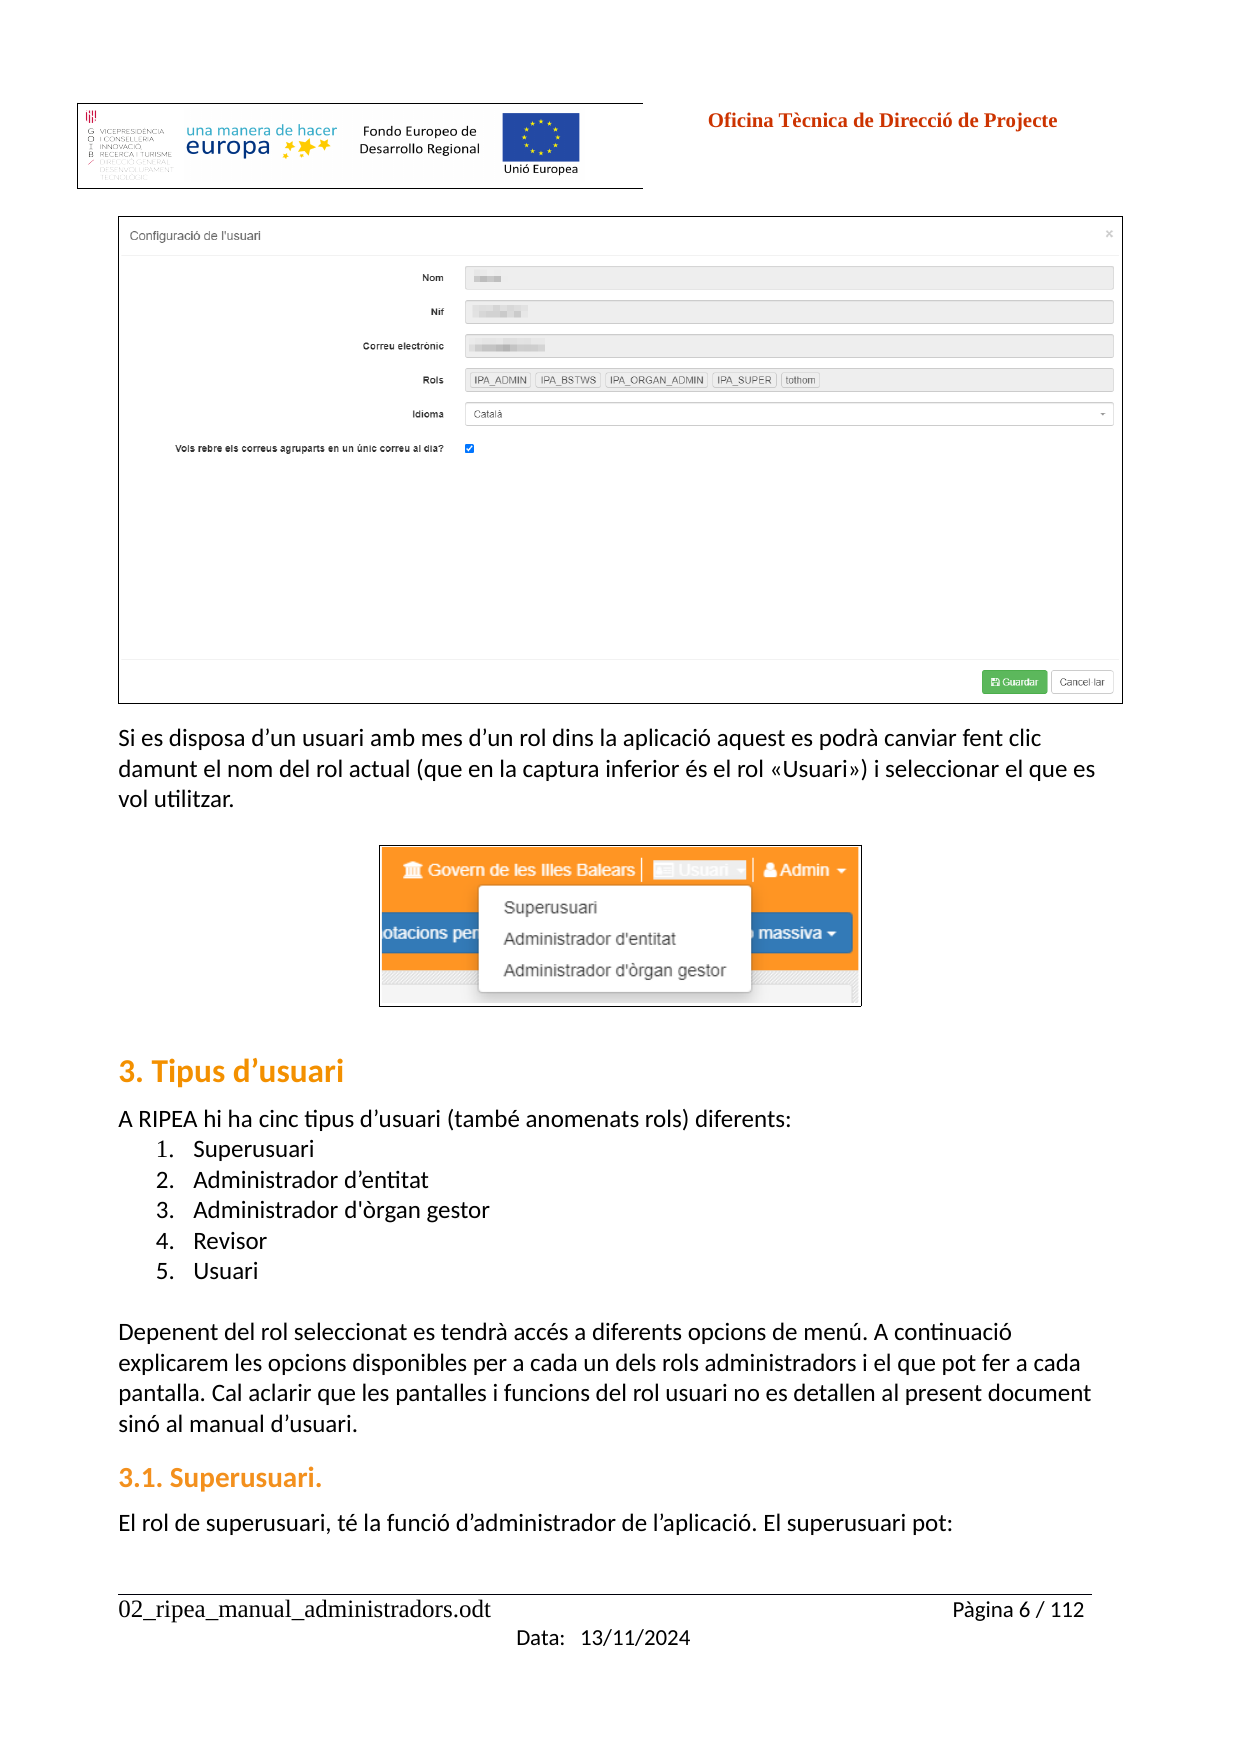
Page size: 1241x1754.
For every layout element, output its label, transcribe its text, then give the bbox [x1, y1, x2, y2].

text Depenent del rol seleccionat es tendrà accés a diferents opcions de menú. A continuació explicarem les opcions disponibles per a cada un dels rols administradors i el que pot fer a cada pantalla. Cal aclarir que les pantalles i funcions del rol usuari no es detallen al present document sinó al manual d’usuari. [118, 1316, 1122, 1438]
list Usuari [156, 1255, 1122, 1286]
list Administrador d’entitat [156, 1164, 1122, 1194]
picture [381, 847, 859, 1003]
list Administrador d'òrgan gestor [156, 1194, 1122, 1225]
subtitle 3.1. Superusuari. [118, 1459, 1122, 1495]
picture [82, 108, 178, 182]
list Revisor [156, 1225, 1122, 1255]
picture [184, 108, 585, 182]
text Si es disposa d’un usuari amb mes d’un rol dins la aplicació aquest es podrà canviar fent clic damunt el nom del rol actual (que en la captura inferior és el rol «Usuari») i seleccionar el que es vol utilitzar. [118, 722, 1122, 814]
picture [121, 219, 1119, 701]
text El rol de superusuari, té la funció d’administrador de l’aplicació. El superusuari pot: [118, 1507, 1122, 1538]
text A RIPEA hi ha cinc tipus d’usuari (també anomenats rols) diferents: [118, 1103, 1122, 1133]
list Superusuari [156, 1133, 1122, 1164]
subtitle 3. Tipus d’usuari [118, 1049, 1122, 1090]
